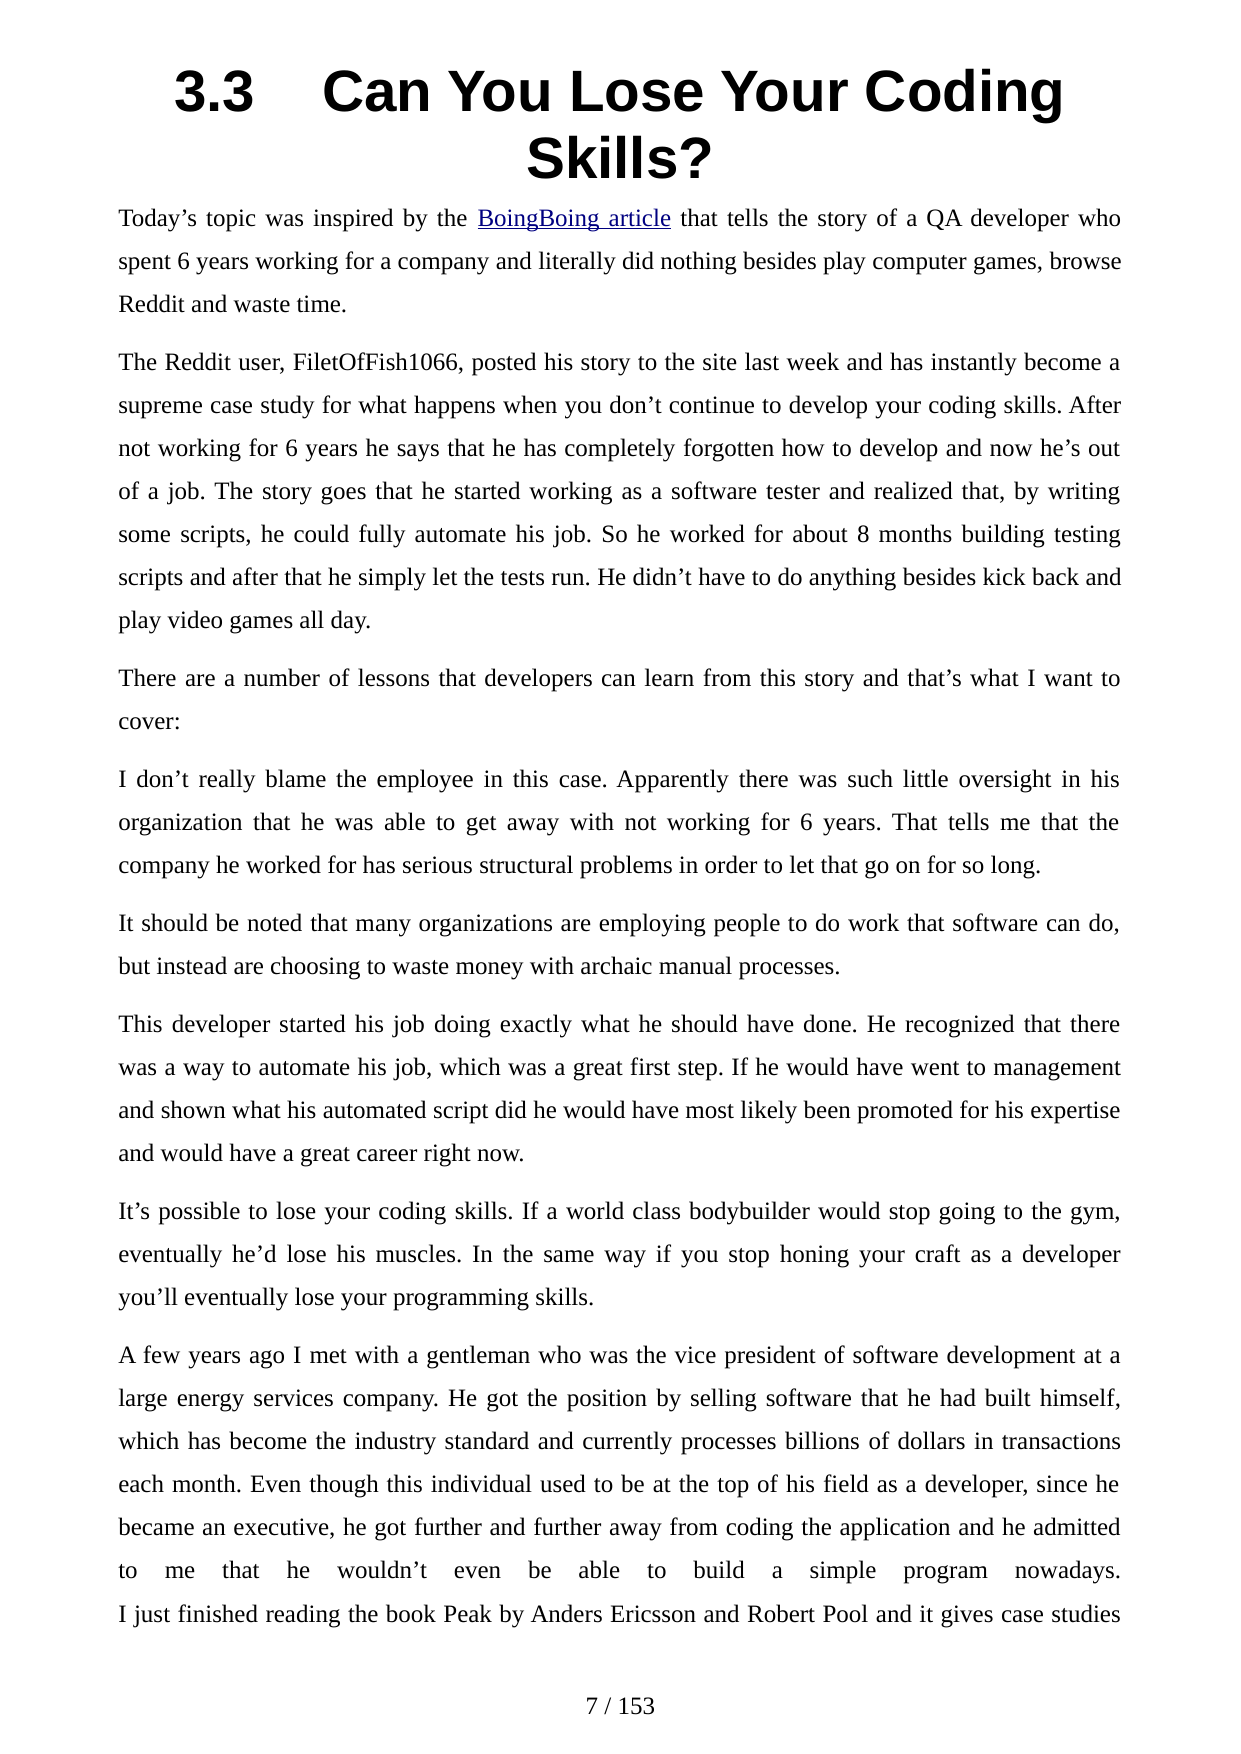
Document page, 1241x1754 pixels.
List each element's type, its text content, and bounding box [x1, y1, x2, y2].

title 3.3 Can You Lose Your Coding Skills? [118, 56, 1122, 190]
text A few years ago I met with a gentleman who was the vice president of software development at a large energy services company. He got the position by selling software that he had built himself, which has become the industry standard and currently processes billions of dollars in transactions each month. Even though this individual used to be at the top of his field as a developer, since he became an executive, he got further and further away from coding the application and he admitted to me that he wouldn’t even be able to build a simple program nowadays. I just finished reading the book Peak by Anders Ericsson and Robert Pool and it gives case studies [118, 1340, 1122, 1627]
text The Reddit user, FiletOfFish1066, posted his story to the site last week and has instantly become a supreme case study for what happens when you don’t continue to develop your coding skills. After not working for 6 years he says that he has completely forgotten how to develop and now he’s out of a job. The story goes that he started working as a software tester and realized that, by writing some scripts, he could fully automate his job. So he worked for about 8 months building testing scripts and after that he simply let the tests run. He didn’t have to do anything besides kick back and play video games all day. [118, 347, 1122, 634]
text It’s possible to lose your coding skills. If a world class bodybuilder would stop going to the gym, eventually he’d lose his muscles. In the same way if you stop honing your craft as a developer you’ll eventually lose your programming skills. [118, 1196, 1122, 1311]
text This developer started his job doing exactly what he should have done. He recognized that there was a way to automate his job, which was a great first step. If he would have went to management and shown what his automated script did he would have most likely been promoted for his expertise and would have a great career right now. [118, 1009, 1122, 1167]
text It should be noted that many organizations are employing people to do work that software can do, but instead are choosing to waste money with archaic manual processes. [118, 908, 1122, 980]
text I don’t really blame the employee in this case. Apparently there was such little oversight in his organization that he was able to get away with not working for 6 years. That tells me that the company he worked for has serious structural problems in order to let that go on for so long. [118, 764, 1122, 879]
text There are a number of lessons that developers can learn from this story and that’s what I want to cover: [118, 663, 1122, 735]
text Today’s topic was inspired by the BoingBoing article that tells the story of a QA developer who spent 6 years working for a company and literally did nothing besides play computer games, browse Reddit and waste time. [118, 203, 1122, 318]
